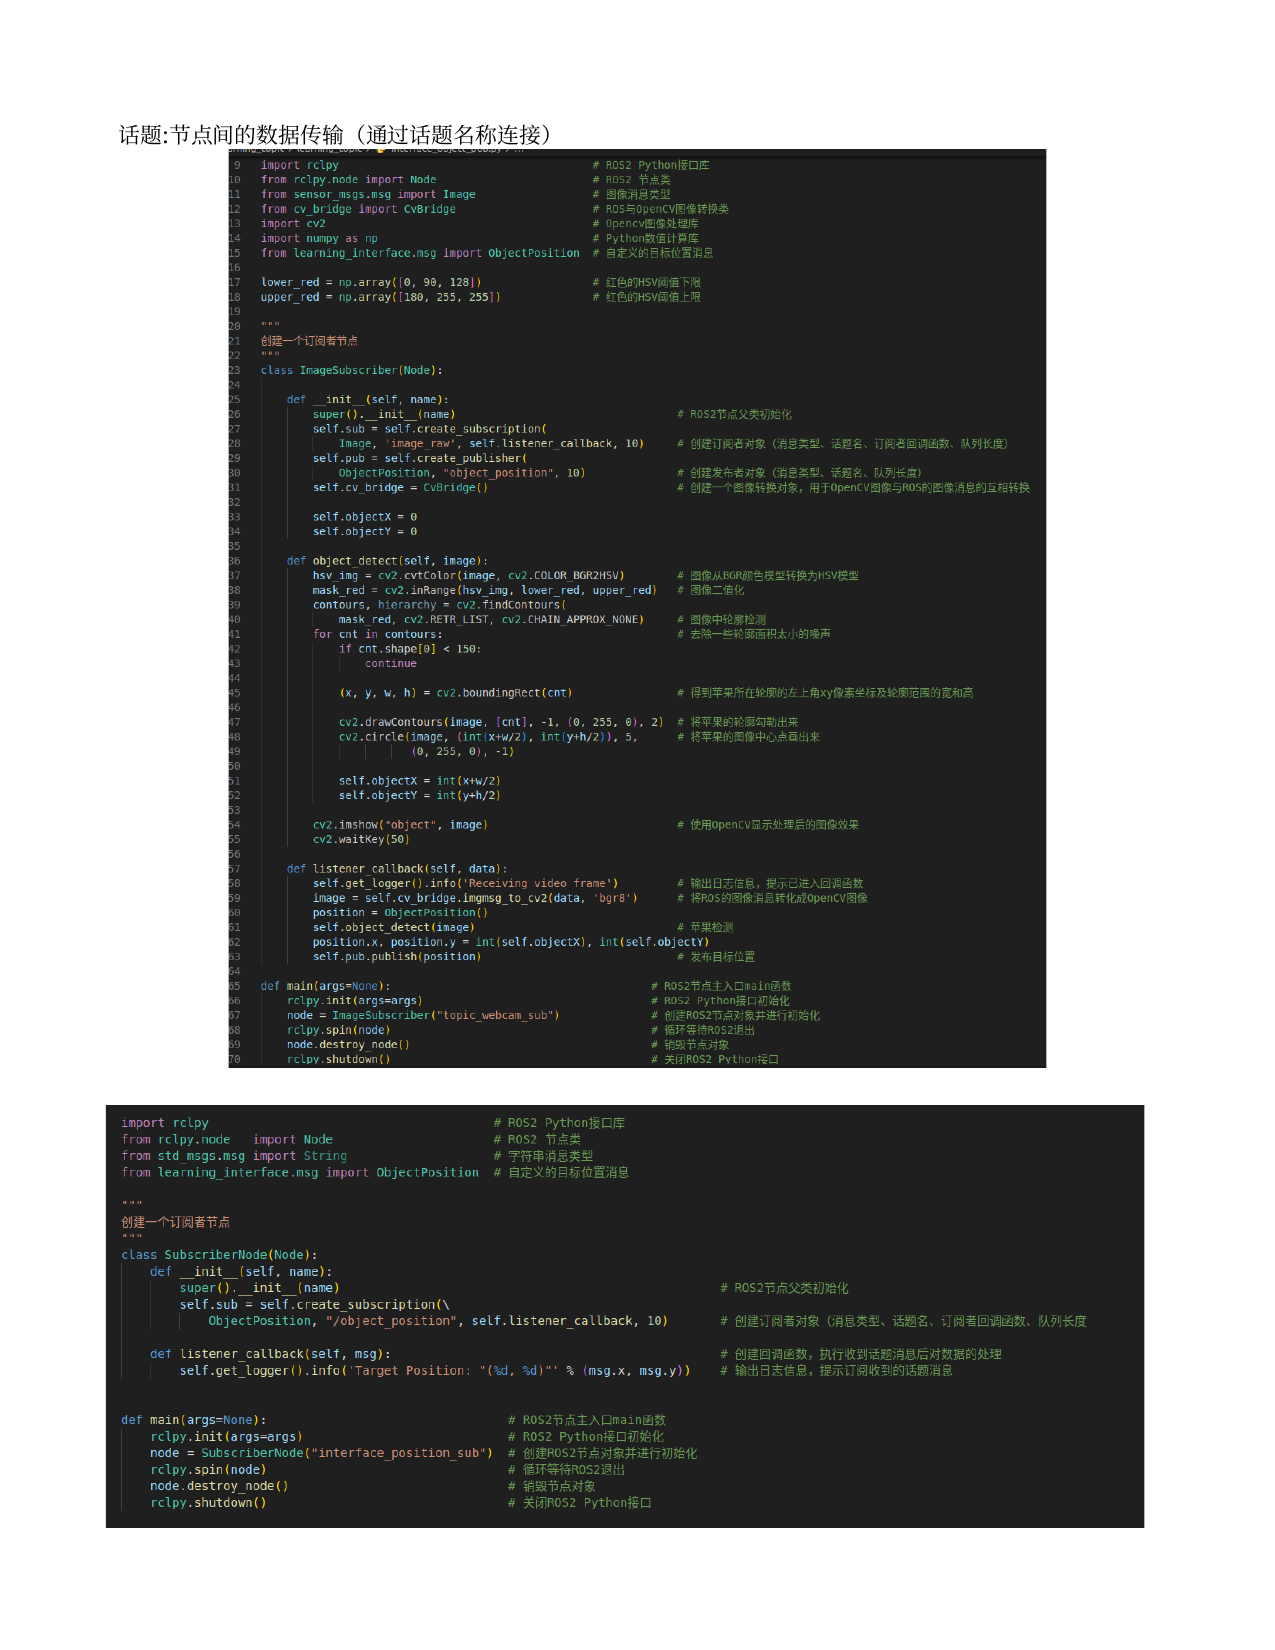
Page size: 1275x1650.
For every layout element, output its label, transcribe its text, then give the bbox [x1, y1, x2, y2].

picture [228, 149, 1047, 1068]
text 话题:节点间的数据传输（通过话题名称连接） [118, 118, 1157, 149]
picture [105, 1105, 1145, 1528]
